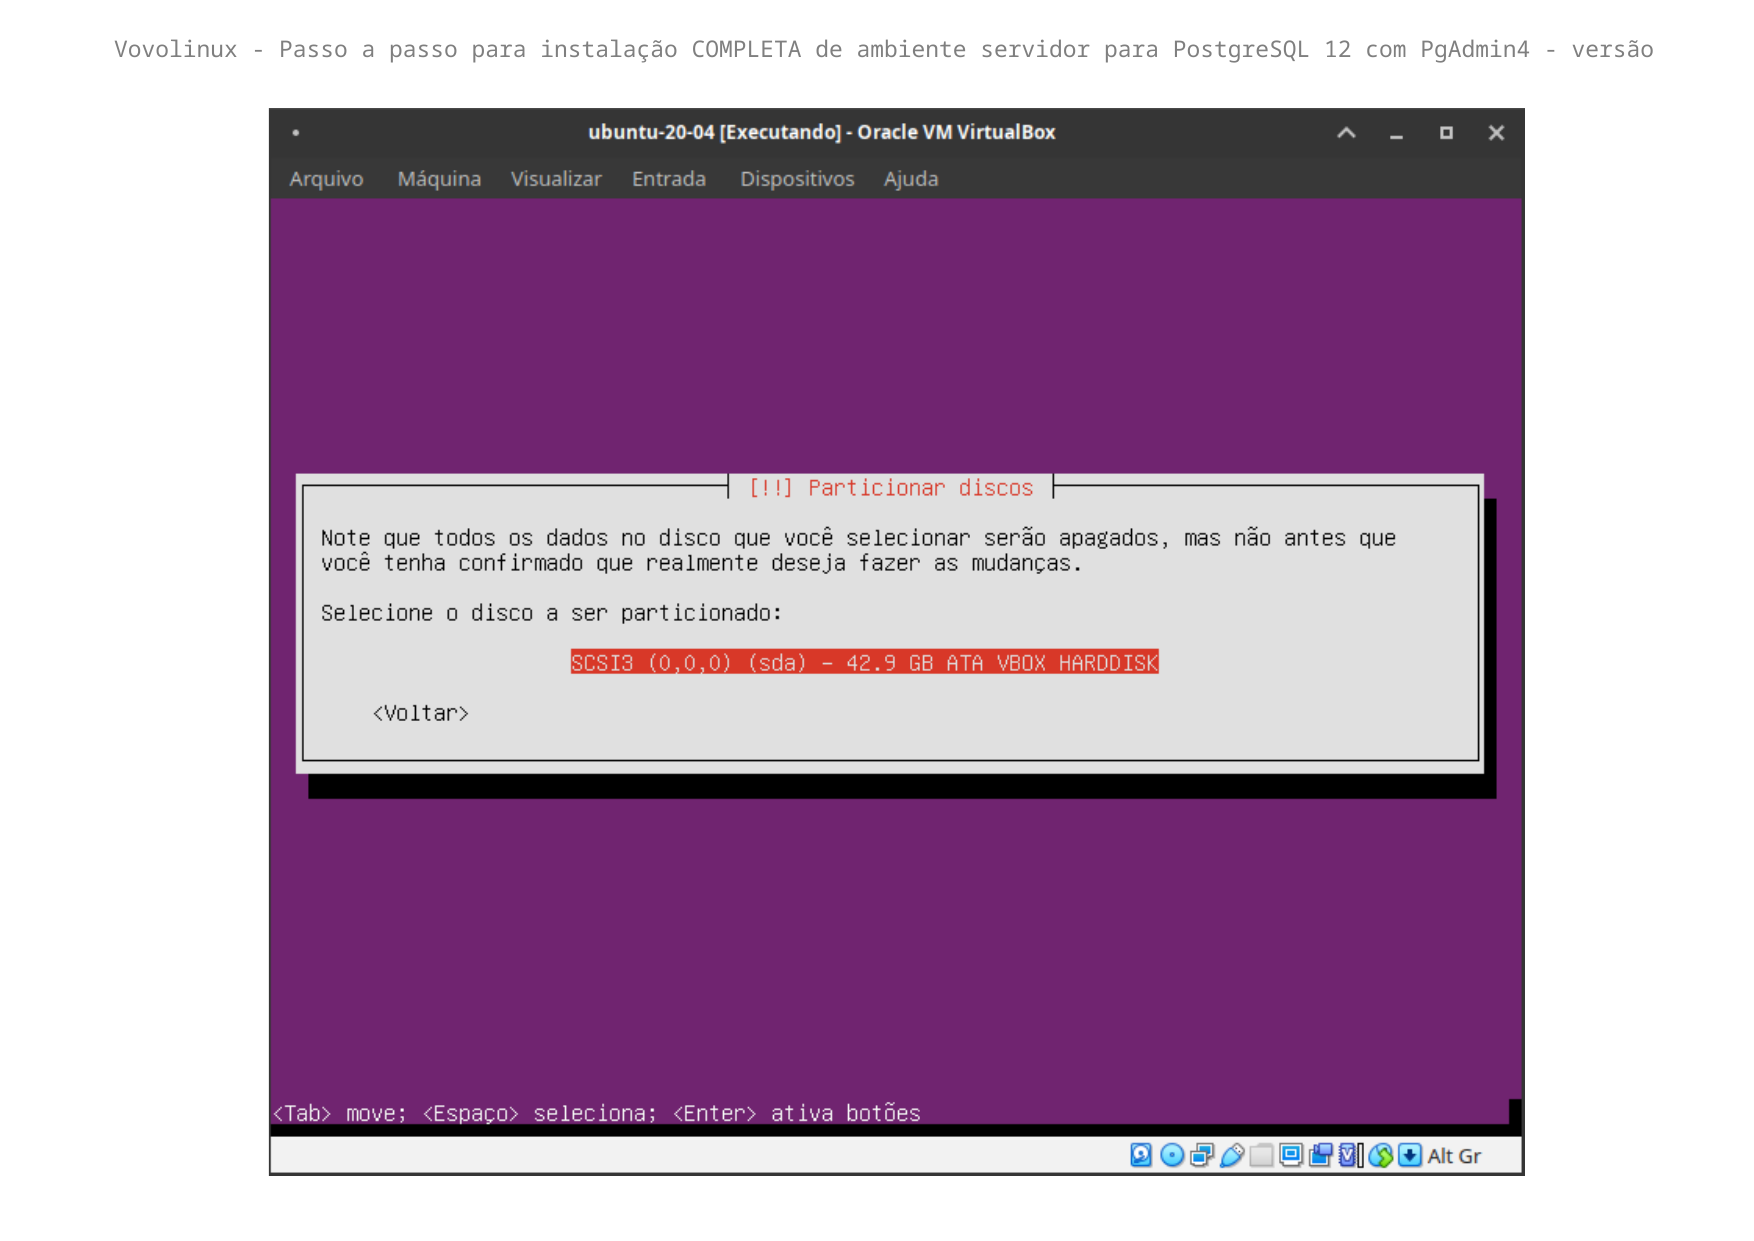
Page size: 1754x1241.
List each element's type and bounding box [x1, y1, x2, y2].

picture [268, 108, 1525, 1176]
